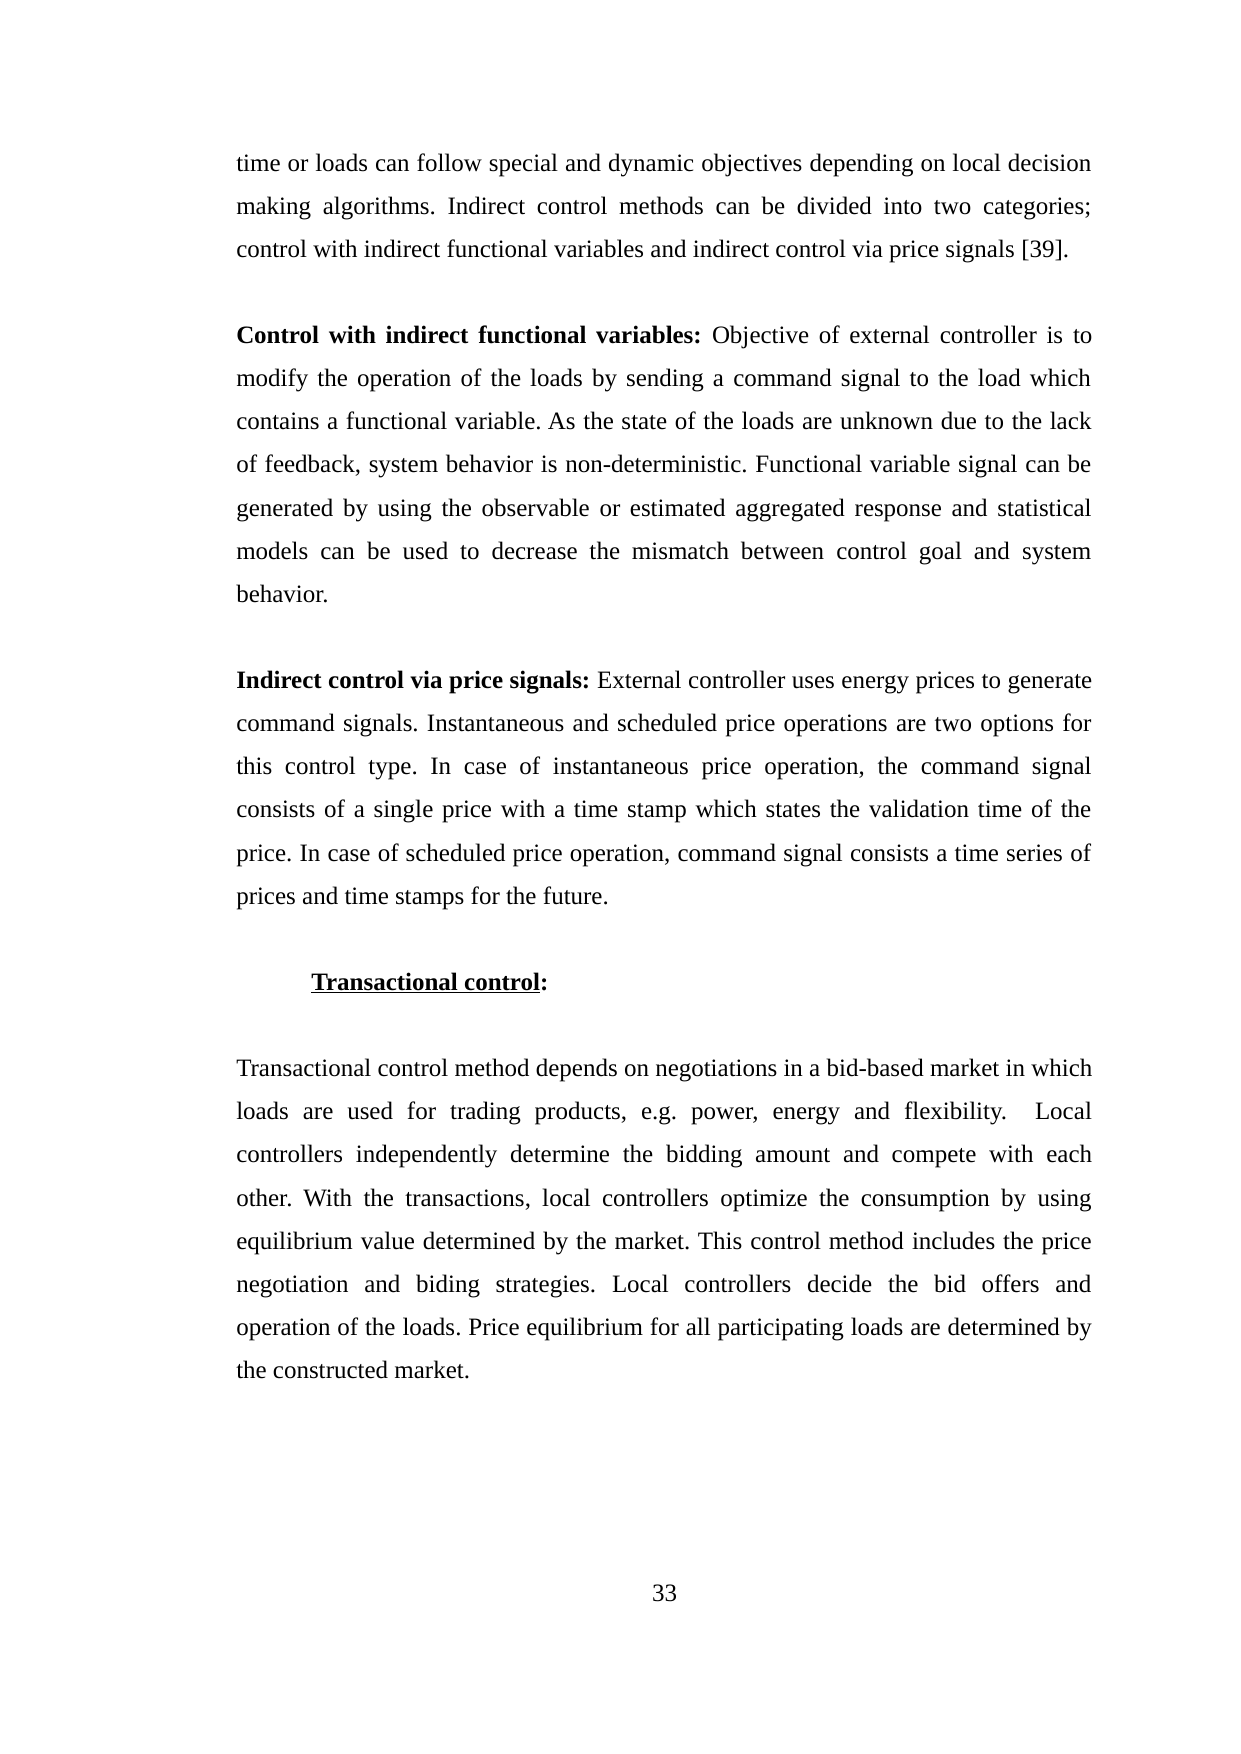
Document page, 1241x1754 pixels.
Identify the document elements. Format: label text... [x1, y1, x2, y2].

text Control with indirect functional variables: Objective of external controller is to modify the operation of the loads by sending a command signal to the load which contains a functional variable. As the state of the loads are unknown due to the lack of feedback, system behavior is non-deterministic. Functional variable signal can be generated by using the observable or estimated aggregated response and statistical models can be used to decrease the mismatch between control goal and system behavior. [236, 320, 1093, 608]
text time or loads can follow special and dynamic objectives depending on local decision making algorithms. Indirect control methods can be divided into two categories; control with indirect functional variables and indirect control via price signals [39]. [236, 148, 1093, 263]
text Transactional control: [236, 967, 1093, 996]
text Transactional control method depends on negotiations in a bid-based market in which loads are used for trading products, e.g. power, energy and flexibility. Local controllers independently determine the bidding amount and compete with each other. With the transactions, local controllers optimize the consumption by using equilibrium value determined by the market. This control method includes the price negotiation and biding strategies. Local controllers decide the bid offers and operation of the loads. Price equilibrium for all participating loads are determined by the constructed market. [236, 1053, 1093, 1384]
text Indirect control via price signals: External controller uses energy prices to generate command signals. Instantaneous and scheduled price operations are two options for this control type. In case of instantaneous price operation, the command signal consists of a single price with a time stamp which states the validation time of the price. In case of scheduled price operation, command signal consists a time series of prices and time stamps for the future. [236, 665, 1093, 909]
